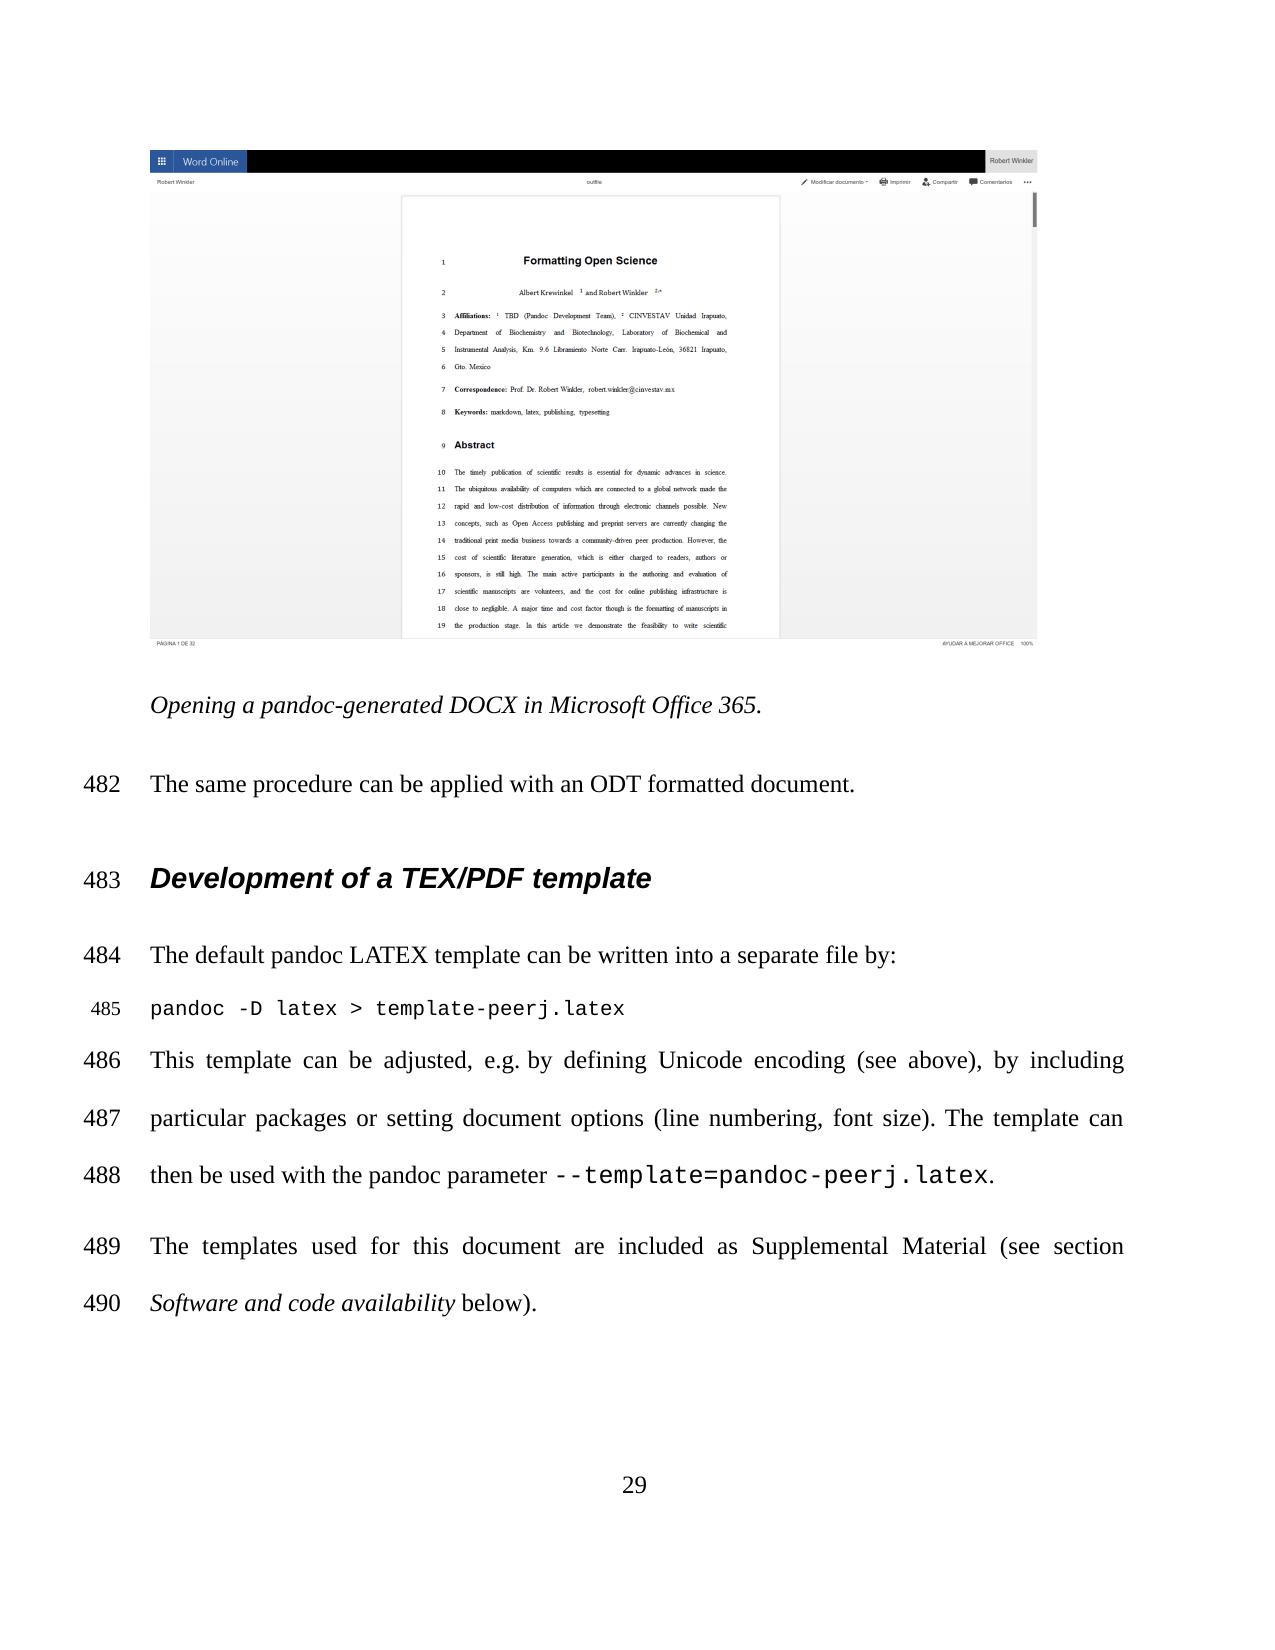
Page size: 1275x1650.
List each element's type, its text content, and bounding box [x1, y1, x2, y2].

text pandoc -D latex > template-peerj.latex [150, 998, 1125, 1021]
picture [150, 150, 1038, 649]
text This template can be adjusted, e.g. by defining Unicode encoding (see above), by including particular packages or setting document options (line numbering, font size). The template can then be used with the pandoc parameter --template=pandoc-peerj.latex. [150, 1045, 1125, 1191]
subtitle Development of a TEX/PDF template [150, 861, 1125, 894]
text The same procedure can be applied with an ODT formatted document. [150, 769, 1125, 798]
text The default pandoc LATEX template can be written into a separate file by: [150, 940, 1125, 969]
text Opening a pandoc-generated DOCX in Microsoft Office 365. [150, 690, 1125, 719]
text The templates used for this document are included as Supplemental Material (see section Software and code availability below). [150, 1231, 1125, 1317]
